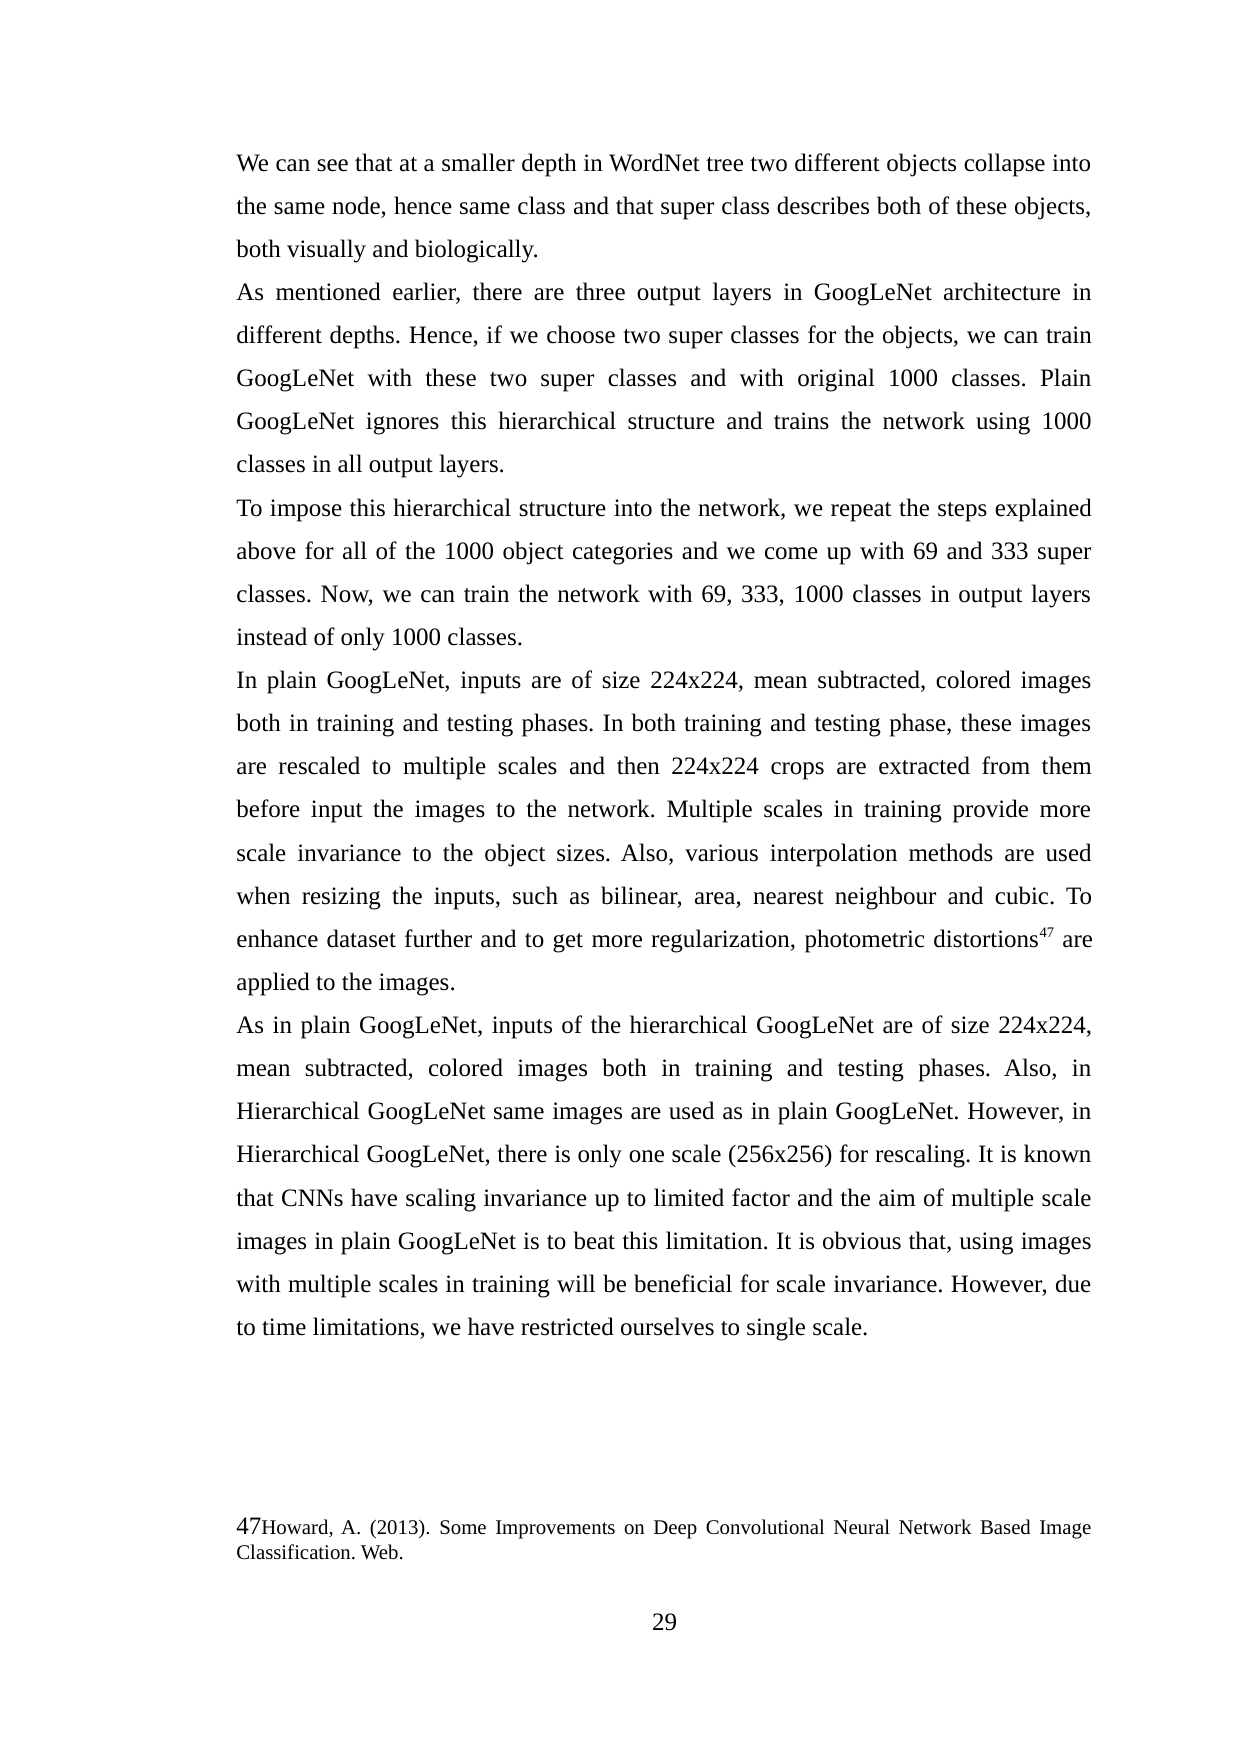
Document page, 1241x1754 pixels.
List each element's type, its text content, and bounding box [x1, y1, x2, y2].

text As in plain GoogLeNet, inputs of the hierarchical GoogLeNet are of size 224x224, mean subtracted, colored images both in training and testing phases. Also, in Hierarchical GoogLeNet same images are used as in plain GoogLeNet. However, in Hierarchical GoogLeNet, there is only one scale (256x256) for rescaling. It is known that CNNs have scaling invariance up to limited factor and the aim of multiple scale images in plain GoogLeNet is to beat this limitation. It is obvious that, using images with multiple scales in training will be beneficial for scale invariance. However, due to time limitations, we have restricted ourselves to single scale. [236, 1010, 1093, 1341]
text We can see that at a smaller depth in WordNet tree two different objects collapse into the same node, hence same class and that super class describes both of these objects, both visually and biologically. [236, 148, 1093, 263]
text As mentioned earlier, there are three output layers in GoogLeNet architecture in different depths. Hence, if we choose two super classes for the objects, we can train GoogLeNet with these two super classes and with original 1000 classes. Plain GoogLeNet ignores this hierarchical structure and trains the network using 1000 classes in all output layers. [236, 277, 1093, 478]
text To impose this hierarchical structure into the network, we repeat the steps explained above for all of the 1000 object categories and we come up with 69 and 333 super classes. Now, we can train the network with 69, 333, 1000 classes in output layers instead of only 1000 classes. [236, 493, 1093, 651]
text Howard, A. (2013). Some Improvements on Deep Convolutional Neural Network Based Image Classification. Web. [236, 1511, 1093, 1564]
text In plain GoogLeNet, inputs are of size 224x224, mean subtracted, colored images both in training and testing phases. In both training and testing phase, these images are rescaled to multiple scales and then 224x224 crops are extracted from them before input the images to the network. Multiple scales in training provide more scale invariance to the object sizes. Also, various interpolation methods are used when resizing the inputs, such as bilinear, area, nearest neighbour and cubic. To enhance dataset further and to get more regularization, photometric distortions are applied to the images. [236, 665, 1093, 996]
